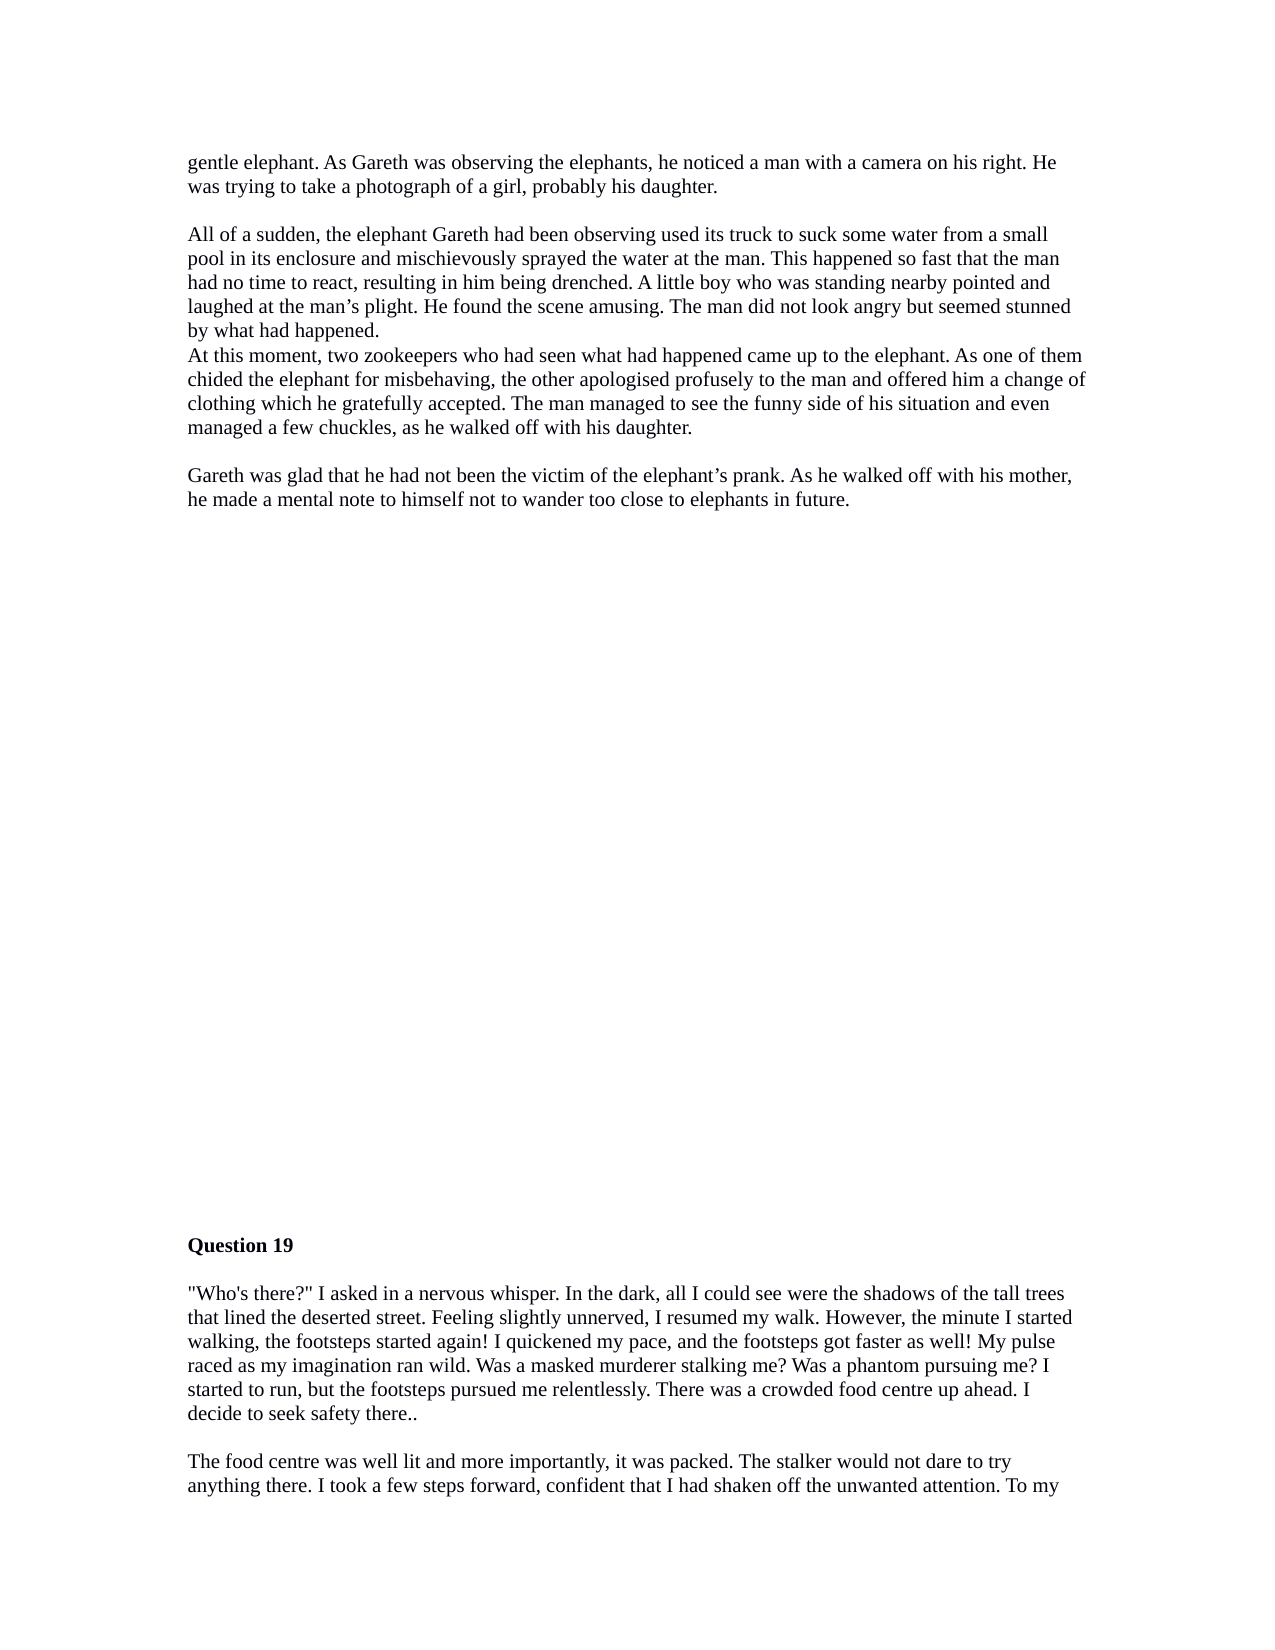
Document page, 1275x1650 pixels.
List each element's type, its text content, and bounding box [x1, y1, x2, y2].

text Gareth was glad that he had not been the victim of the elephant’s prank. As he walked off with his mother, he made a mental note to himself not to wander too close to elephants in future. [187, 463, 1087, 511]
text At this moment, two zookeepers who had seen what had happened came up to the elephant. As one of them chided the elephant for misbehaving, the other apologised profusely to the man and offered him a change of clothing which he gratefully accepted. The man managed to see the funny side of his situation and even managed a few chuckles, as he walked off with his daughter. [187, 342, 1087, 439]
text The food centre was well lit and more importantly, it was packed. The stalker would not dare to try anything there. I took a few steps forward, confident that I had shaken off the unwanted attention. To my [187, 1449, 1087, 1497]
text All of a sudden, the elephant Gareth had been observing used its truck to suck some water from a small pool in its enclosure and mischievously sprayed the water at the man. This happened so fast that the man had no time to react, resulting in him being drenched. A little boy who was standing nearby pointed and laughed at the man’s plight. He found the scene amusing. The man did not look angry but seemed stunned by what had happened. [187, 222, 1087, 342]
text "Who's there?" I asked in a nervous whisper. In the dark, all I could see were the shadows of the tall trees that lined the deserted street. Feeling slightly unnerved, I resumed my walk. However, the minute I started walking, the footsteps started again! I quickened my pace, and the footsteps got faster as well! My pulse raced as my imagination ran wild. Was a masked murderer stalking me? Was a phantom pursuing me? I started to run, but the footsteps pursued me relentlessly. There was a crowded food centre up ahead. I decide to seek safety there.. [187, 1281, 1087, 1425]
text gentle elephant. As Gareth was observing the elephants, he noticed a man with a camera on his right. He was trying to take a photograph of a girl, probably his daughter. [187, 150, 1087, 198]
text Question 19 [187, 1233, 1087, 1257]
